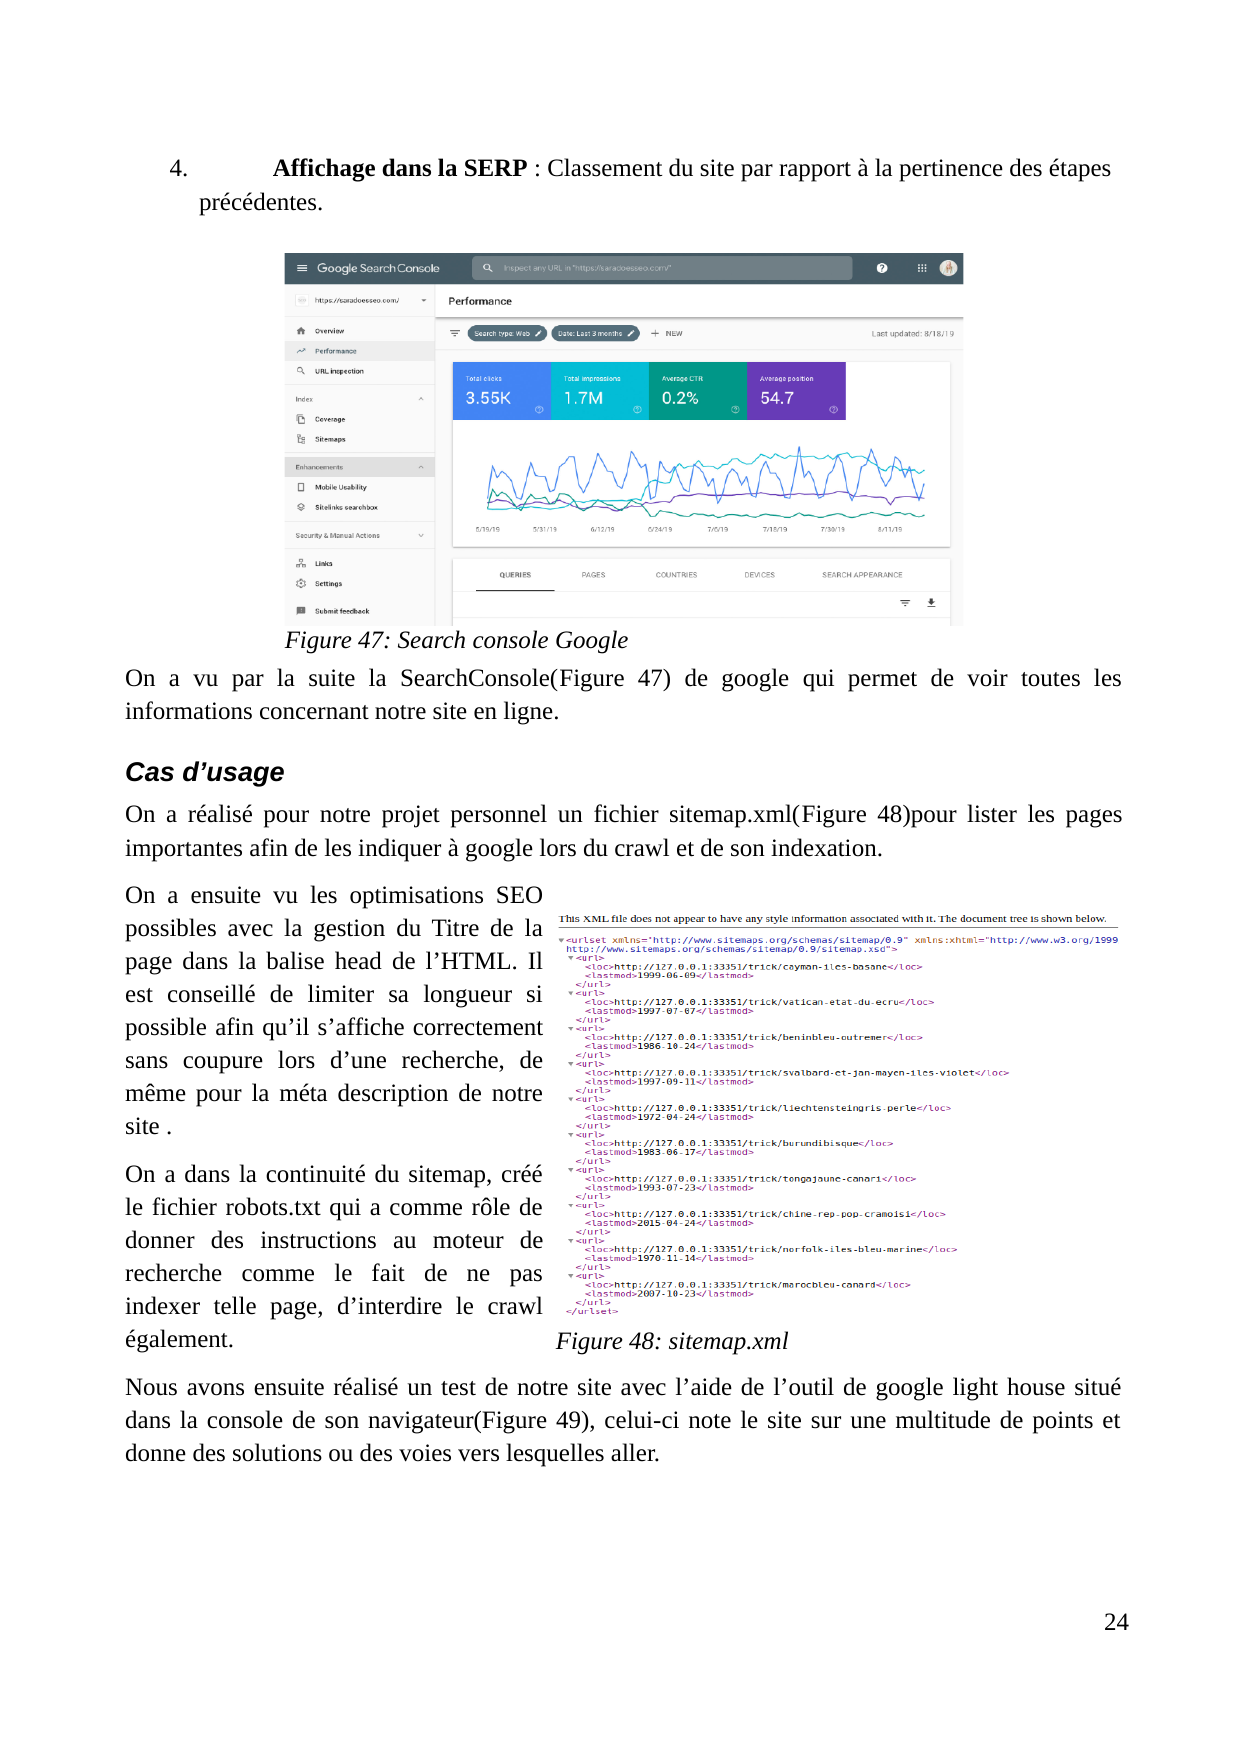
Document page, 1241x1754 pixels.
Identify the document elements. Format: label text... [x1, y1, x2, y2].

text On a ensuite vu les optimisations SEO possibles avec la gestion du Titre de la page dans la balise head de l’HTML. Il est conseillé de limiter sa longueur si possible afin qu’il s’affiche correctement sans coupure lors d’une recherche, de même pour la méta description de notre site . [125, 880, 1123, 1140]
text On a réalisé pour notre projet personnel un fichier sitemap.xml(Figure 48)pour lister les pages importantes afin de les indiquer à google lors du crawl et de son indexation. [125, 799, 1123, 861]
picture [558, 911, 1119, 1324]
picture [284, 253, 964, 626]
text Figure 48: sitemap.xml [556, 908, 1121, 1355]
text On a dans la continuité du sitemap, créé le fichier robots.txt qui a comme rôle de donner des instructions au moteur de recherche comme le fait de ne pas indexer telle page, d’interdire le crawl également. [125, 1159, 552, 1353]
text Figure 47: Search console Google [284, 626, 963, 654]
text Nous avons ensuite réalisé un test de notre site avec l’aide de l’outil de google light house situé dans la console de son navigateur(Figure 49), celui-ci note le site sur une multitude de points et donne des solutions ou des voies vers lesquelles aller. [125, 1372, 1123, 1466]
list Affichage dans la SERP : Classement du site par rapport à la pertinence des étapes précédentes. [169, 153, 1123, 215]
subtitle Cas d’usage [125, 756, 1123, 787]
text [552, 893, 1124, 1365]
text On a vu par la suite la SearchConsole(Figure 47) de google qui permet de voir toutes les informations concernant notre site en ligne. [125, 234, 1123, 724]
